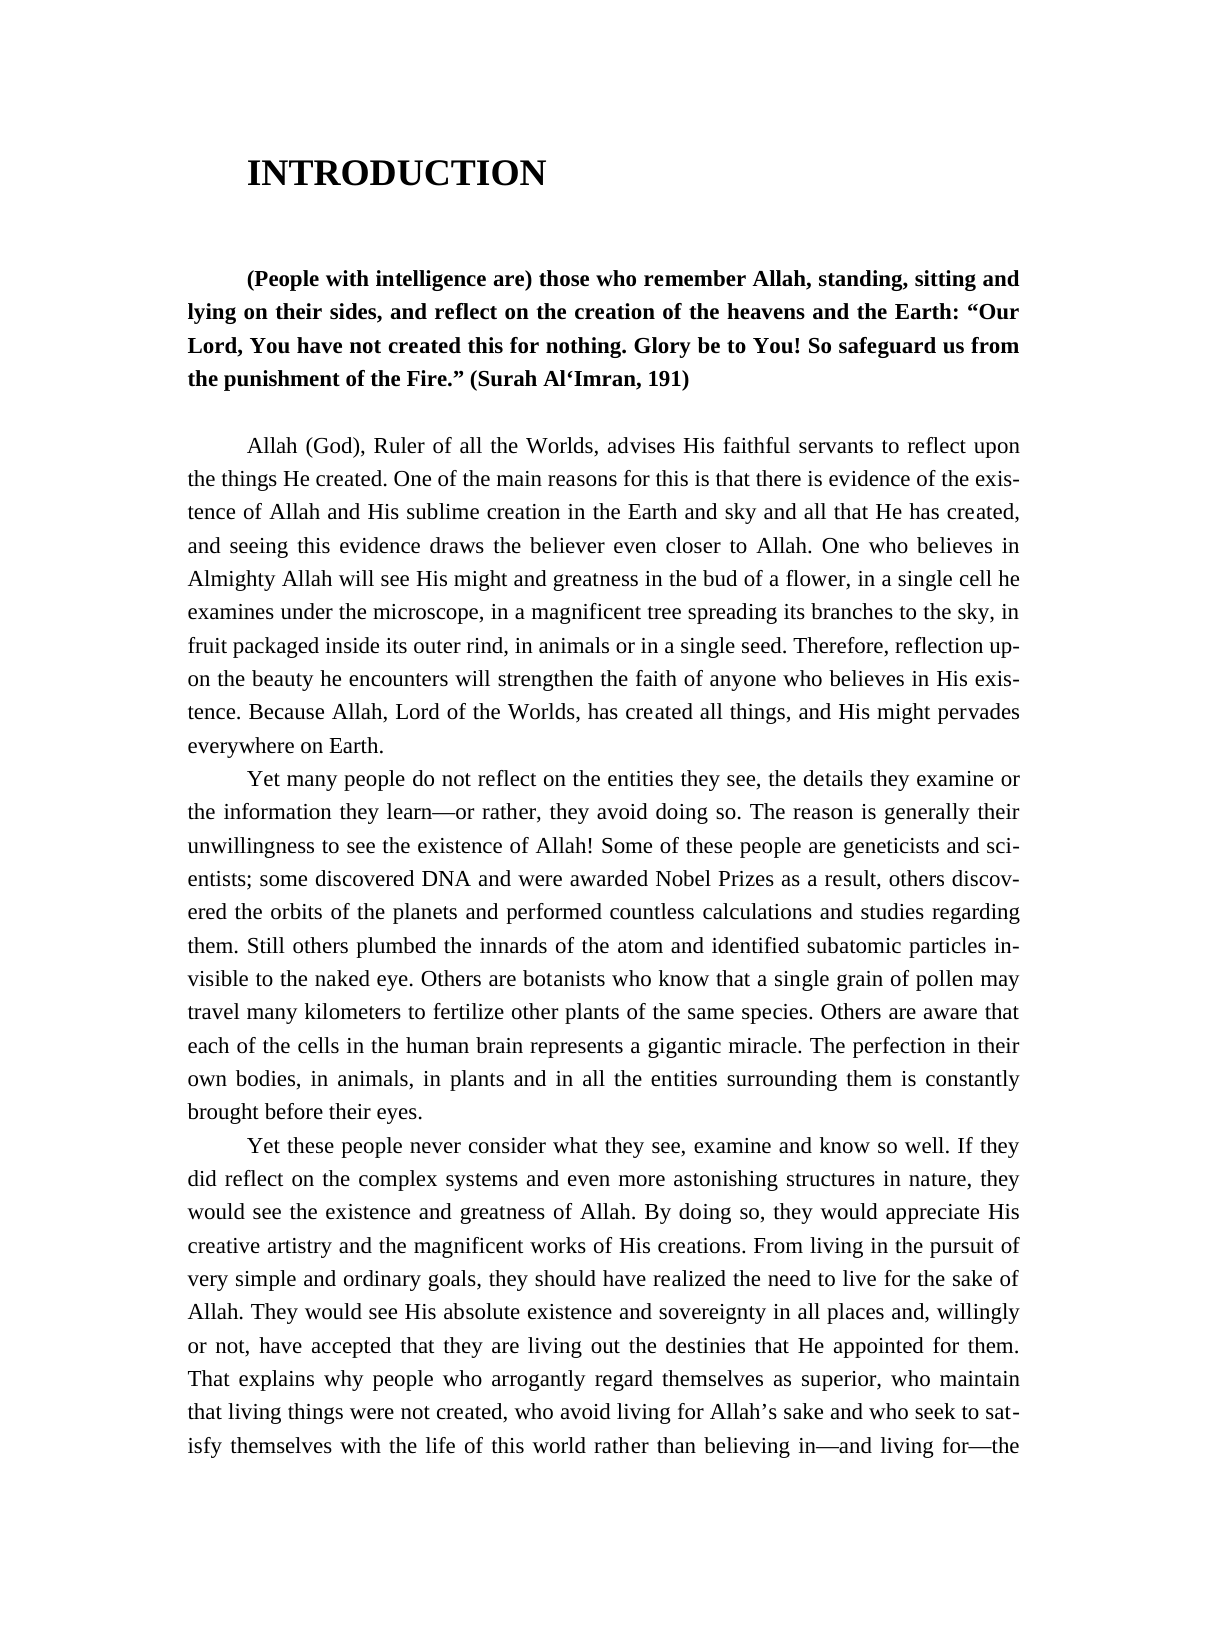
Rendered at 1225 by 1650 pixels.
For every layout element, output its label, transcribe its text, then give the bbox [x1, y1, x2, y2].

text INTRODUCTION [187, 150, 1020, 193]
text Yet many peo­ple do not re­flect on the en­ti­ties they see, the de­tails they ex­am­ine or the in­for­ma­tion they learn—or rath­er, they avoid do­ing so. The rea­son is gen­er­al­ly their un­will­ing­ness to see the ex­is­tence of Allah! Some of these peo­ple are ge­net­i­cists and sci­en­tists; some dis­cov­ered DNA and were award­ed Nobel Prizes as a re­sult, oth­ers dis­cov­ered the or­bits of the plan­ets and per­formed count­less cal­cu­la­tions and stud­ies re­gard­ing them. Still oth­ers plumbed the in­nards of the at­om and iden­ti­fied sub­a­tom­ic par­ti­cles in­vis­i­ble to the na­ked eye. Others are bot­a­nists who know that a sin­gle grain of pol­len may trav­el many kil­o­me­ters to fer­ti­lize oth­er plants of the same spe­cies. Others are aware that each of the cells in the hu­man brain rep­re­sents a gi­gan­tic mir­a­cle. The per­fec­tion in their own bod­ies, in an­i­mals, in plants and in all the en­ti­ties sur­round­ing them is con­stant­ly brought be­fore their eyes. [187, 760, 1020, 1126]
text Yet these peo­ple nev­er con­sid­er what they see, ex­am­ine and know so well. If they did re­flect on the com­plex sys­tems and even more as­ton­ish­ing struc­tures in na­ture, they would see the ex­is­tence and great­ness of Allah. By do­ing so, they would ap­pre­ci­ate His cre­a­tive art­ist­ry and the mag­nif­i­cent works of His cre­a­tions. From liv­ing in the pur­suit of very sim­ple and or­di­nary goals, they should have re­al­ized the need to live for the sake of Allah. They would see His ab­so­lute ex­is­tence and sov­er­eign­ty in all pla­ces and, will­ing­ly or not, have ac­cept­ed that they are liv­ing out the des­ti­nies that He ap­point­ed for them. That ex­plains why peo­ple who ar­ro­gant­ly re­gard them­selves as su­pe­ri­or, who main­tain that liv­ing things were not cre­at­ed, who avoid liv­ing for Allah’s sake and who seek to sat­is­fy them­selves with the life of this world rath­er than be­liev­ing in—and liv­ing for—the [187, 1126, 1020, 1460]
text (People with in­tel­li­gence are) those who re­mem­ber Allah, stand­ing, sit­ting and ly­ing on their sides, and re­flect on the cre­a­tion of the heav­ens and the Earth: “Our Lord, You have not cre­at­ed this for noth­ing. Glory be to You! So safe­guard us from the pun­ish­ment of the Fire.” (Surah Al‘Imran, 191) [187, 260, 1020, 393]
text Allah (God), Ruler of all the Worlds, ad­vis­es His faith­ful ser­vants to re­flect up­on the things He cre­at­ed. One of the main rea­sons for this is that there is ev­i­dence of the ex­is­tence of Allah and His sub­lime cre­a­tion in the Earth and sky and all that He has cre­at­ed, and see­ing this ev­i­dence draws the be­liev­er even clos­er to Allah. One who be­lieves in Almighty Allah will see His might and great­ness in the bud of a flow­er, in a sin­gle cell he ex­am­ines un­der the mi­cro­scope, in a mag­nif­i­cent tree spread­ing its branch­es to the sky, in fruit pack­aged in­side its out­er rind, in an­i­mals or in a sin­gle seed. Therefore, re­flec­tion up­on the beau­ty he en­coun­ters will strength­en the faith of any­one who be­lieves in His ex­is­tence. Because Allah, Lord of the Worlds, has cre­at­ed all things, and His might per­vades ev­ery­where on Earth. [187, 426, 1020, 760]
